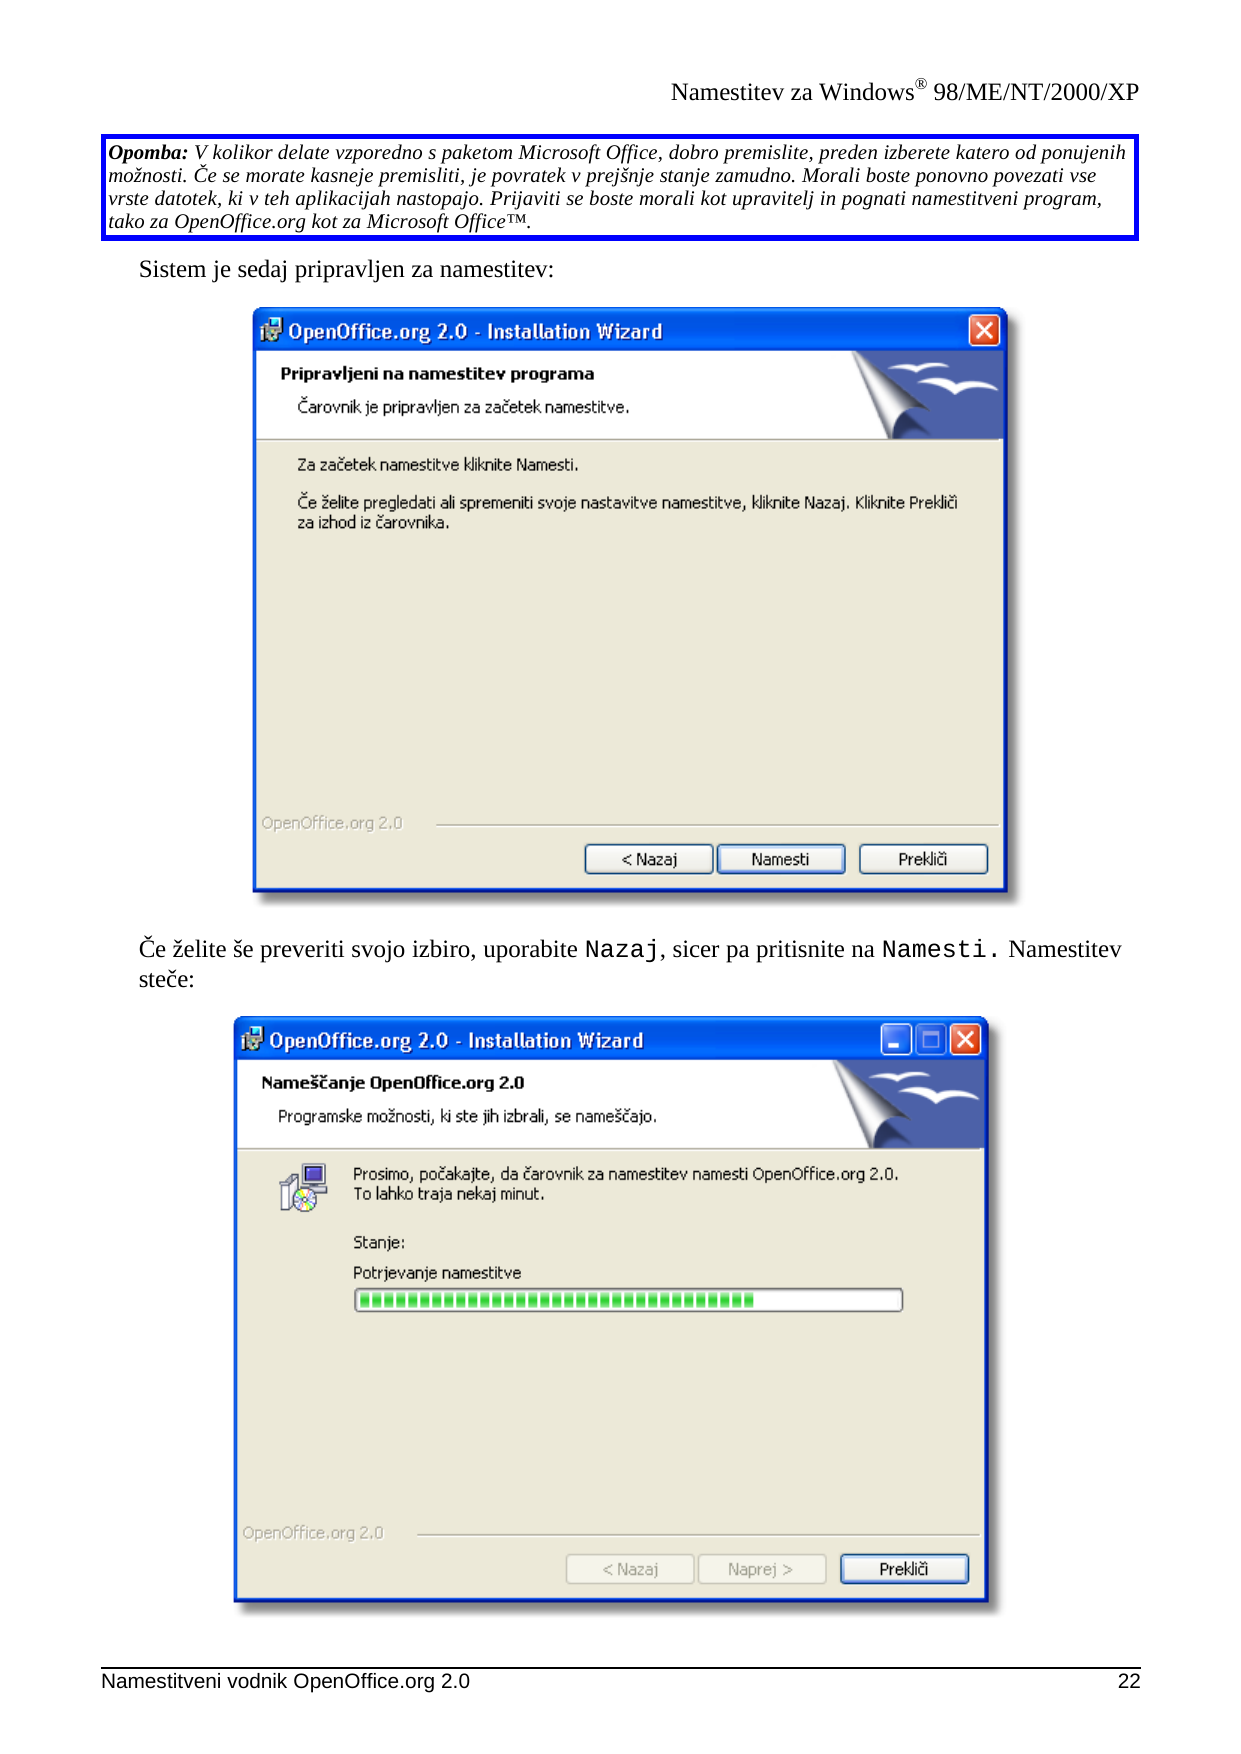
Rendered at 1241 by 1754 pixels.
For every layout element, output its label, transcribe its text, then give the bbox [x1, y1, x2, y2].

text Če želite še preveriti svojo izbiro, uporabite Nazaj, sicer pa pritisnite na Namesti. Namestitev steče: [138, 935, 1139, 993]
picture [252, 307, 1026, 911]
text Opomba: V kolikor delate vzporedno s paketom Microsoft Office, dobro premislite, preden izberete katero od ponujenih možnosti. Če se morate kasneje premisliti, je povratek v prejšnje stanje zamudno. Morali boste ponovno povezati vse vrste datotek, ki v teh aplikacijah nastopajo. Prijaviti se boste morali kot upravitelj in pognati namestitveni program, tako za OpenOffice.org kot za Microsoft Office™. [106, 139, 1134, 235]
text Sistem je sedaj pripravljen za namestitev: [138, 255, 1139, 283]
picture [233, 1016, 1007, 1621]
